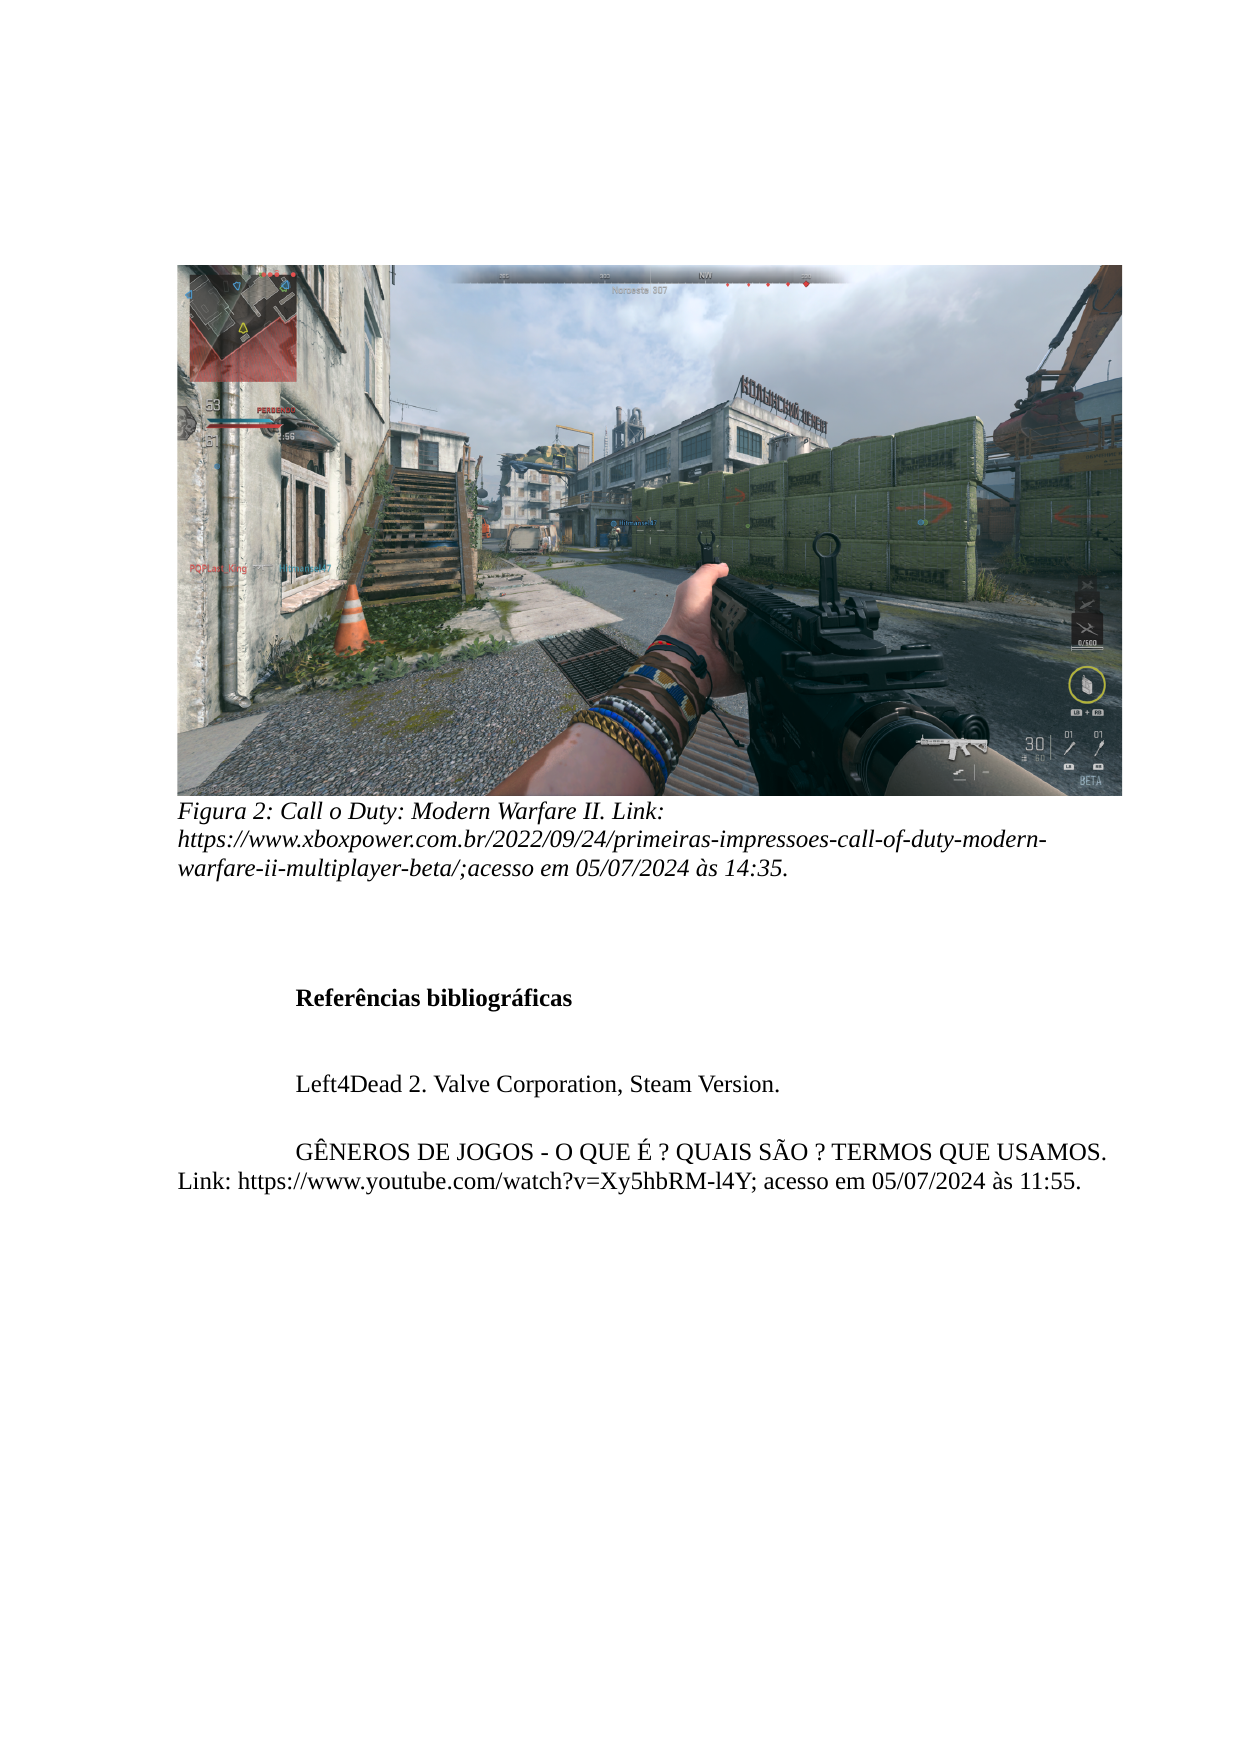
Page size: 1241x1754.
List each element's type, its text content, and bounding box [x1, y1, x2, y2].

picture [177, 265, 1123, 796]
text Referências bibliográficas [177, 983, 1122, 1011]
text Left4Dead 2. Valve Corporation, Steam Version. [177, 1069, 1122, 1098]
text Figura 2: Call o Duty: Modern Warfare II. Link: https://www.xboxpower.com.br/2022/09/24/primeiras-impressoes-call-of-duty-modern-warfare-ii-multiplayer-beta/;acesso em 05/07/2024 às 14:35. [177, 796, 1122, 882]
subtitle GÊNEROS DE JOGOS - O QUE É ? QUAIS SÃO ? TERMOS QUE USAMOS. Link: https://www.youtube.com/watch?v=Xy5hbRM-l4Y; acesso em 05/07/2024 às 11:55. [177, 1137, 1122, 1194]
